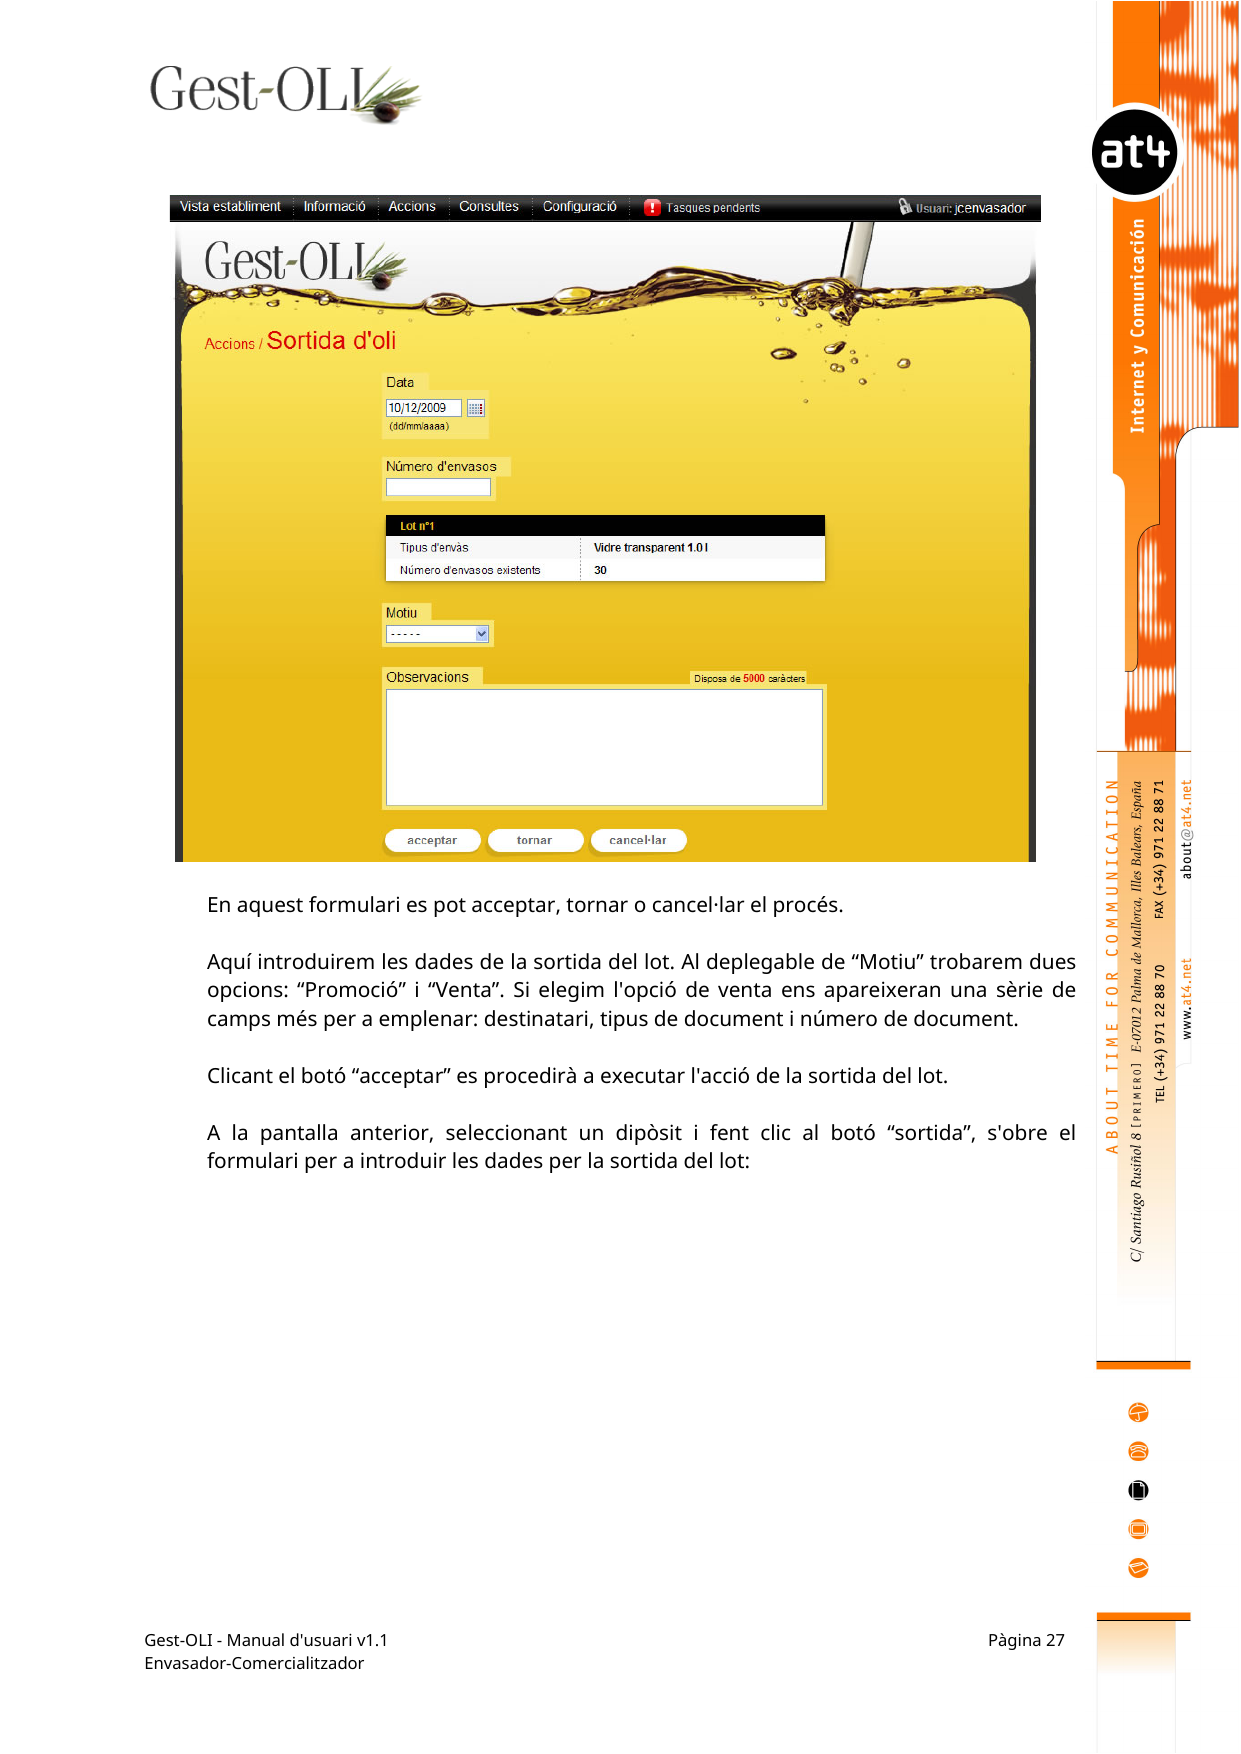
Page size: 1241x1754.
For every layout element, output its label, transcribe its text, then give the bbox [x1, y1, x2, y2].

picture [1085, 1, 1239, 1753]
text En aquest formulari es pot acceptar, tornar o cancel·lar el procés. [207, 890, 1078, 919]
picture [149, 66, 423, 126]
picture [169, 195, 1041, 862]
text A la pantalla anterior, seleccionant un dipòsit i fent clic al botó “sortida”, s'obre el formulari per a introduir les dades per la sortida del lot: [207, 1118, 1078, 1175]
text Clicant el botó “acceptar” es procedirà a executar l'acció de la sortida del lot. [207, 1061, 1078, 1089]
text Aquí introduirem les dades de la sortida del lot. Al deplegable de “Motiu” trobarem dues opcions: “Promoció” i “Venta”. Si elegim l'opció de venta ens apareixeran una sèrie de camps més per a emplenar: destinatari, tipus de document i número de document. [207, 947, 1078, 1032]
